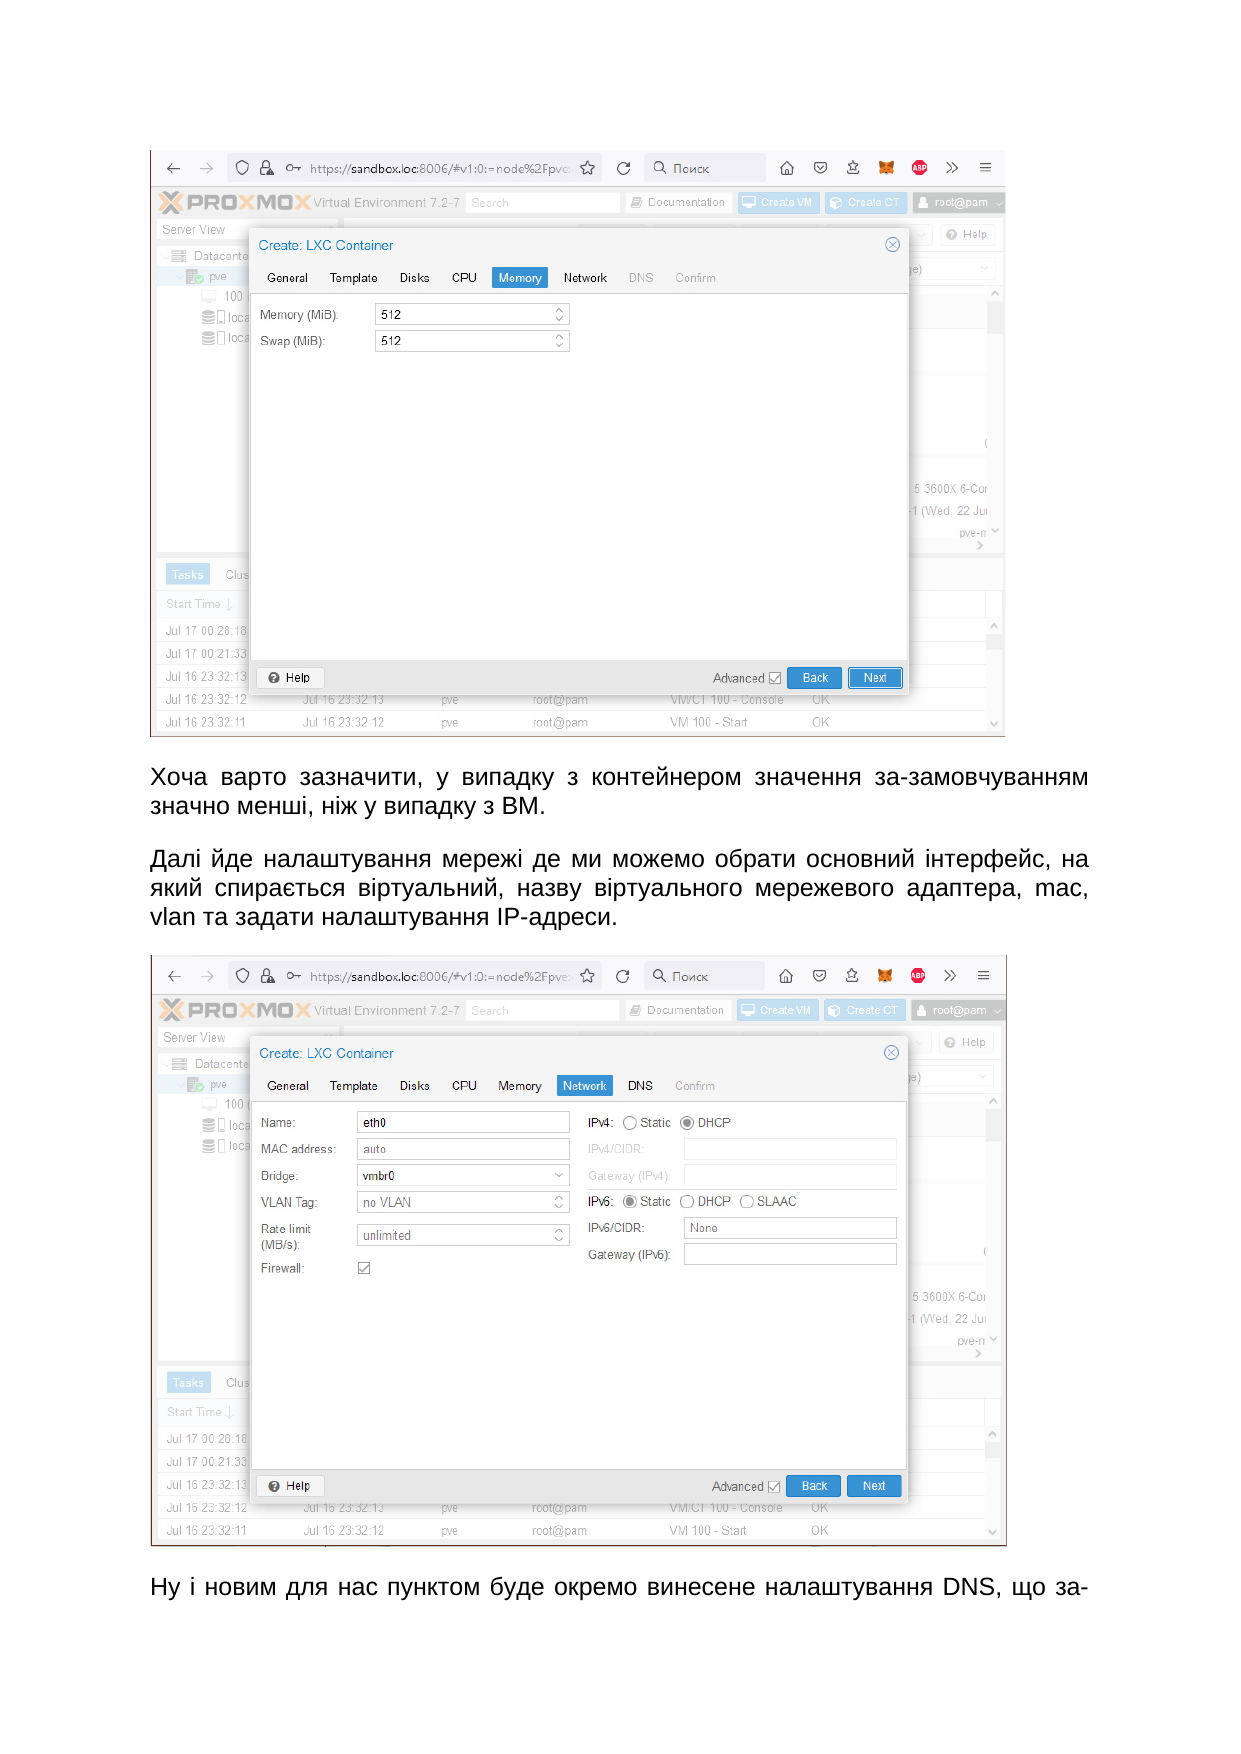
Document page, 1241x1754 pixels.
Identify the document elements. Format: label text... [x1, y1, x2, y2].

text Хоча варто зазначити, у випадку з контейнером значення за-замовчуванням значно менші, ніж у випадку з ВМ. [150, 762, 1090, 819]
picture [150, 955, 1007, 1547]
picture [150, 150, 1006, 737]
text Далі йде налаштування мережі де ми можемо обрати основний інтерфейс, на який спирається віртуальний, назву віртуального мережевого адаптера, mac, vlan та задати налаштування IP-адреси. [150, 844, 1090, 931]
text Ну і новим для нас пунктом буде окремо винесене налаштування DNS, що за- [150, 1571, 1090, 1600]
